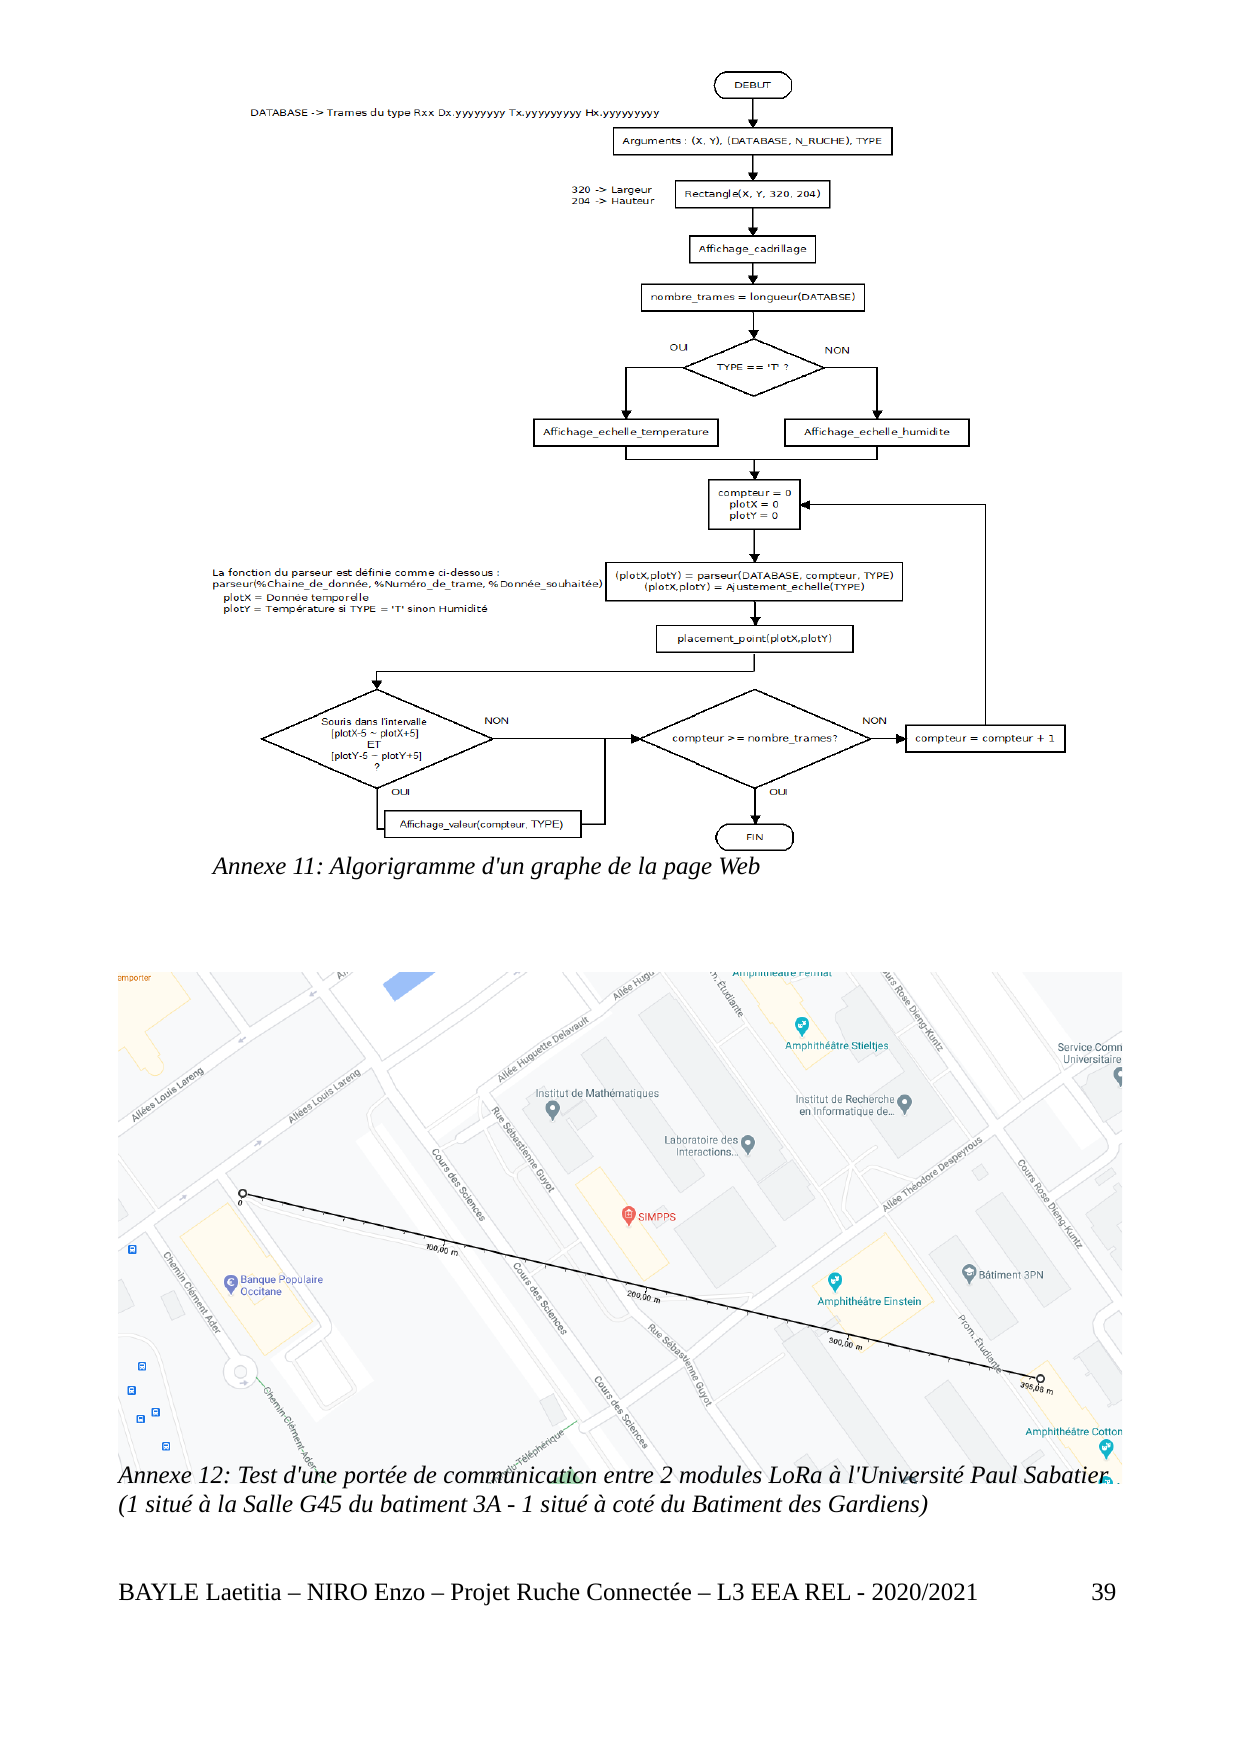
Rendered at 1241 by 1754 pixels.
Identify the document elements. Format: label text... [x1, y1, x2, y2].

text Annexe 11: Algorigramme d'un graphe de la page Web [213, 72, 1073, 880]
picture [118, 972, 1123, 1484]
